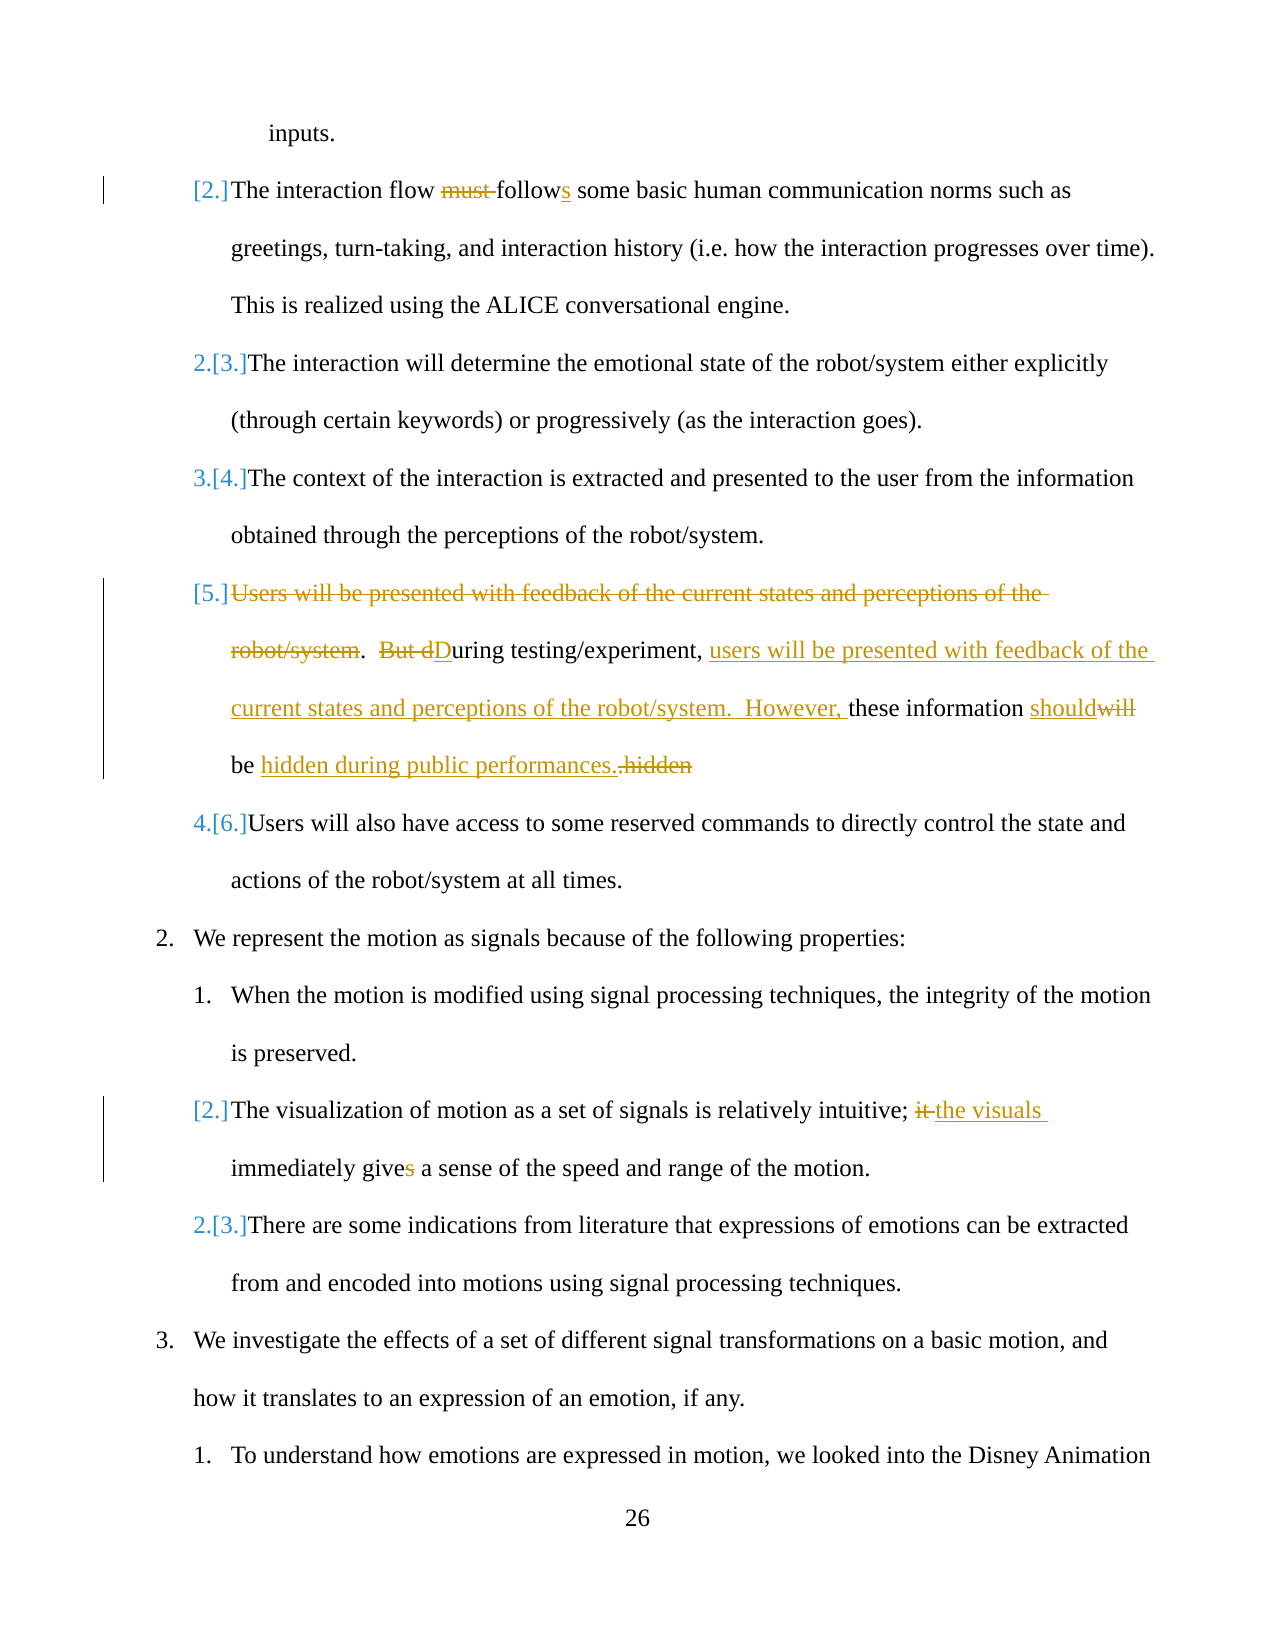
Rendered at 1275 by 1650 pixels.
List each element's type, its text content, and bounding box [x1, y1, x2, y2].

list We represent the motion as signals because of the following properties: [156, 923, 1157, 952]
list The context of the interaction is extracted and presented to the user from the information obtained through the perceptions of the robot/system. [193, 463, 1157, 549]
list To understand how emotions are expressed in motion, we looked into the Disney Animation [193, 1441, 1157, 1469]
list The interaction flow follows some basic human communication norms such as greetings, turn-taking, and interaction history (i.e. how the interaction progresses over time). This is realized using the ALICE conversational engine. [193, 176, 1157, 319]
list The visualization of motion as a set of signals is relatively intuitive; the visuals immediately give a sense of the speed and range of the motion. [193, 1096, 1157, 1182]
list The interaction will determine the emotional state of the robot/system either explicitly (through certain keywords) or progressively (as the interaction goes). [193, 348, 1157, 434]
list Users will also have access to some reserved commands to directly control the state and actions of the robot/system at all times. [193, 808, 1157, 894]
list There are some indications from literature that expressions of emotions can be extracted from and encoded into motions using signal processing techniques. [193, 1211, 1157, 1297]
list We investigate the effects of a set of different signal transformations on a basic motion, and how it translates to an expression of an emotion, if any. [156, 1326, 1157, 1412]
list . During testing/experiment, users will be presented with feedback of the current states and perceptions of the robot/system. However, these information should be hidden during public performances. [193, 578, 1157, 779]
list inputs. [231, 118, 1157, 147]
list When the motion is modified using signal processing techniques, the integrity of the motion is preserved. [193, 981, 1157, 1067]
